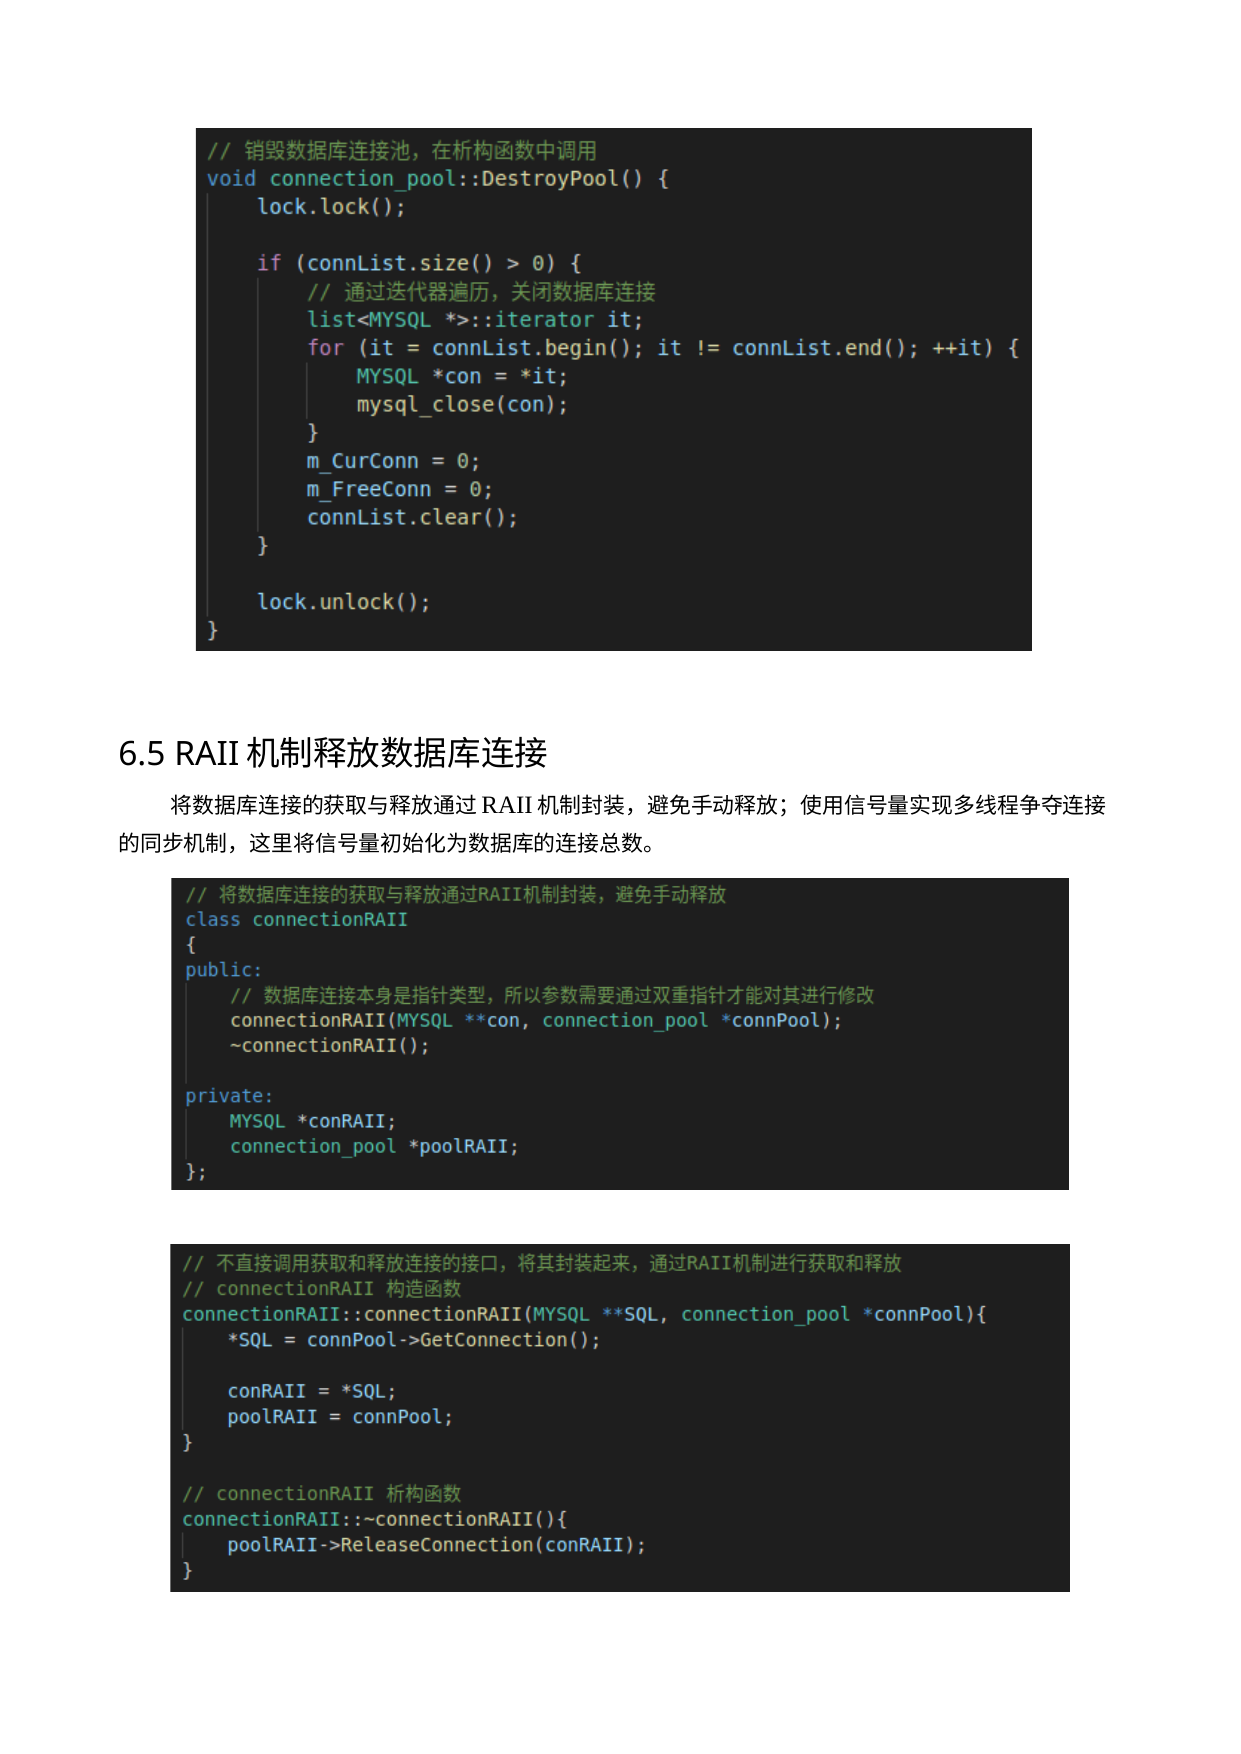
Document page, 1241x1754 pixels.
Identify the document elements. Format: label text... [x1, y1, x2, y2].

picture [170, 1244, 1070, 1592]
text 将数据库连接的获取与释放通过RAII机制封装，避免手动释放；使用信号量实现多线程争夺连接的同步机制，这里将信号量初始化为数据库的连接总数。 [118, 788, 1122, 857]
picture [171, 878, 1069, 1190]
subtitle 6.5 RAII机制释放数据库连接 [118, 726, 1122, 775]
picture [195, 128, 1032, 651]
